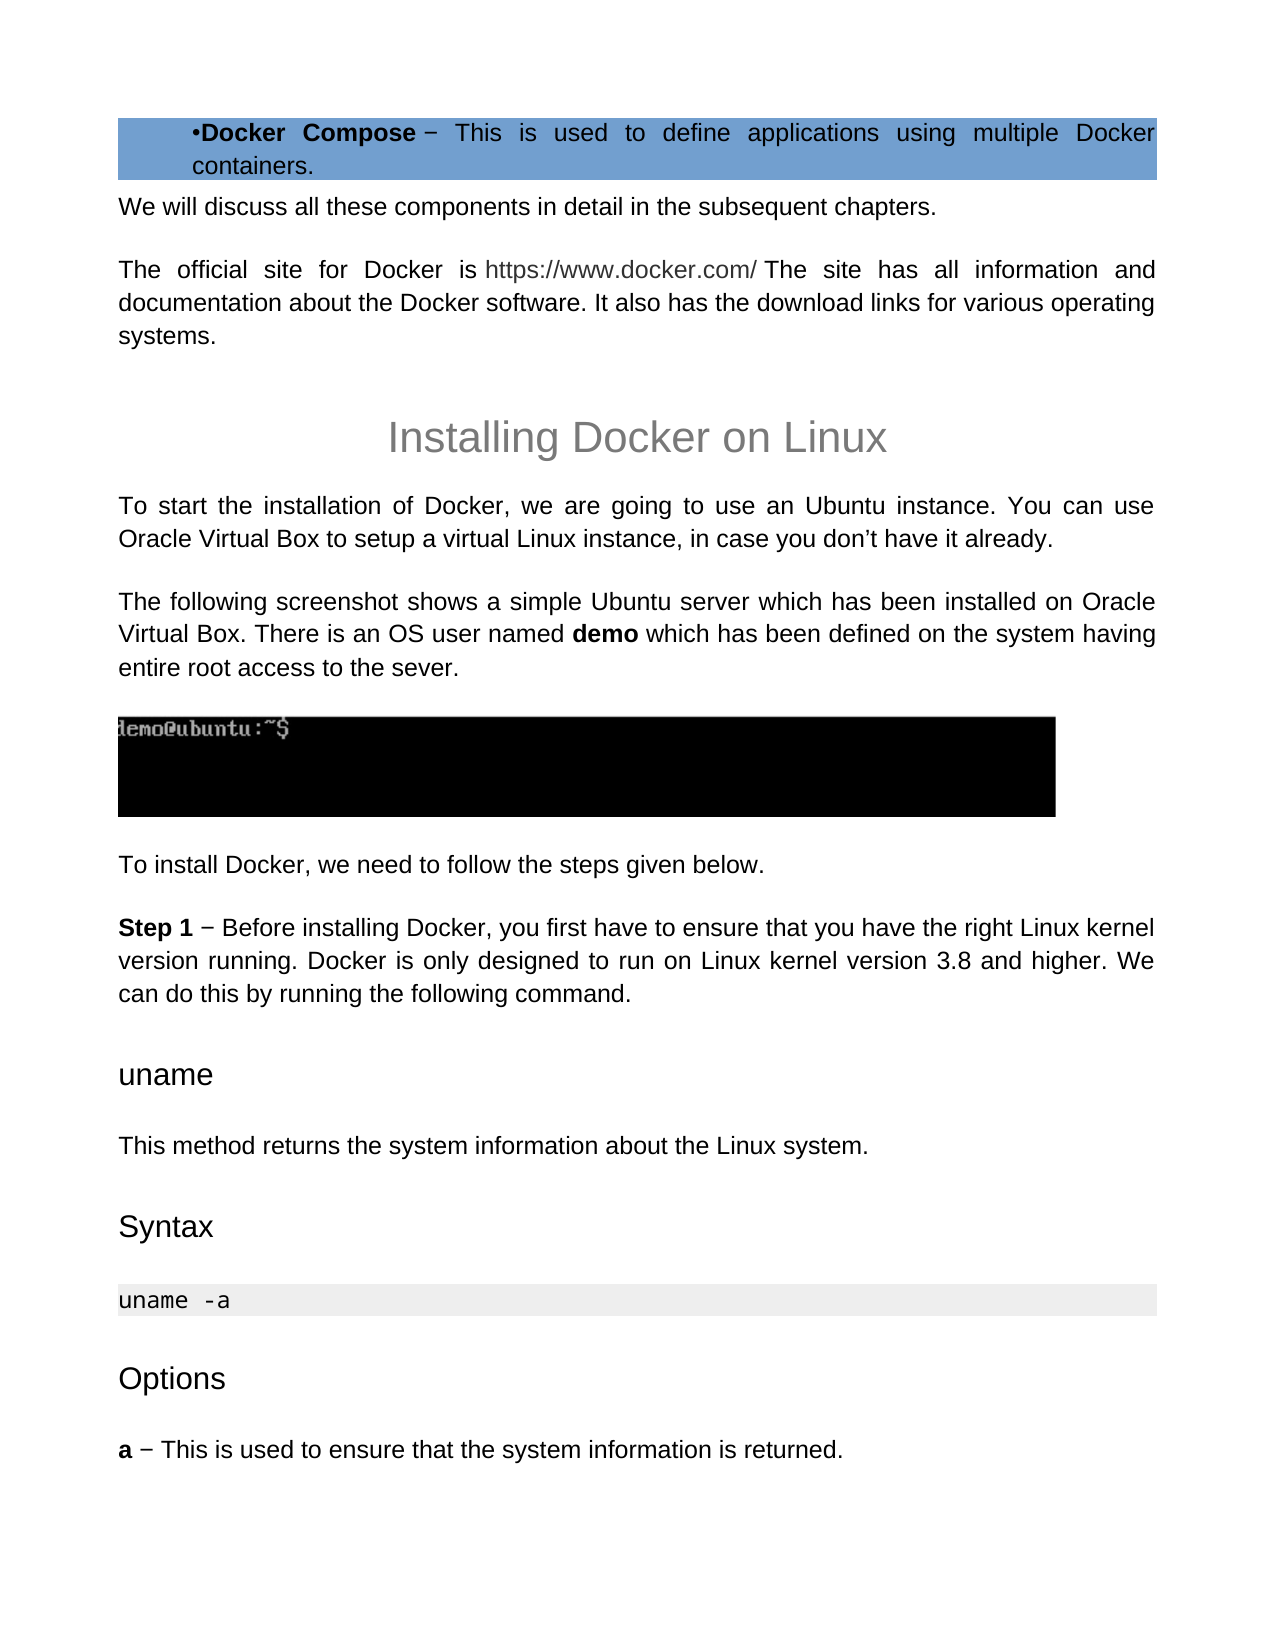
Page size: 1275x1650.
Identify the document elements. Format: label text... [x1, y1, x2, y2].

subtitle Options [118, 1360, 1157, 1396]
picture [118, 715, 1056, 817]
subtitle Syntax [118, 1208, 1157, 1244]
text This method returns the system information about the Linux system. [118, 1131, 1157, 1160]
subtitle uname [118, 1056, 1157, 1092]
list Docker Compose − This is used to define applications using multiple Docker containers. [118, 118, 1157, 180]
subtitle Installing Docker on Linux [118, 412, 1157, 462]
text The following screenshot shows a simple Ubuntu server which has been installed on Oracle Virtual Box. There is an OS user named demo which has been defined on the system having entire root access to the sever. [118, 586, 1157, 681]
text uname -a [118, 1284, 1157, 1316]
text a − This is used to ensure that the system information is returned. [118, 1435, 1157, 1464]
text We will discuss all these components in detail in the subsequent chapters. [118, 192, 1157, 221]
text To start the installation of Docker, we are going to use an Ubuntu instance. You can use Oracle Virtual Box to setup a virtual Linux instance, in case you don’t have it already. [118, 491, 1157, 553]
text The official site for Docker is https://www.docker.com/ The site has all information and documentation about the Docker software. It also has the download links for various operating systems. [118, 254, 1157, 349]
text Step 1 − Before installing Docker, you first have to ensure that you have the right Linux kernel version running. Docker is only designed to run on Linux kernel version 3.8 and higher. We can do this by running the following command. [118, 913, 1157, 1008]
text To install Docker, we need to follow the steps given below. [118, 850, 1157, 879]
